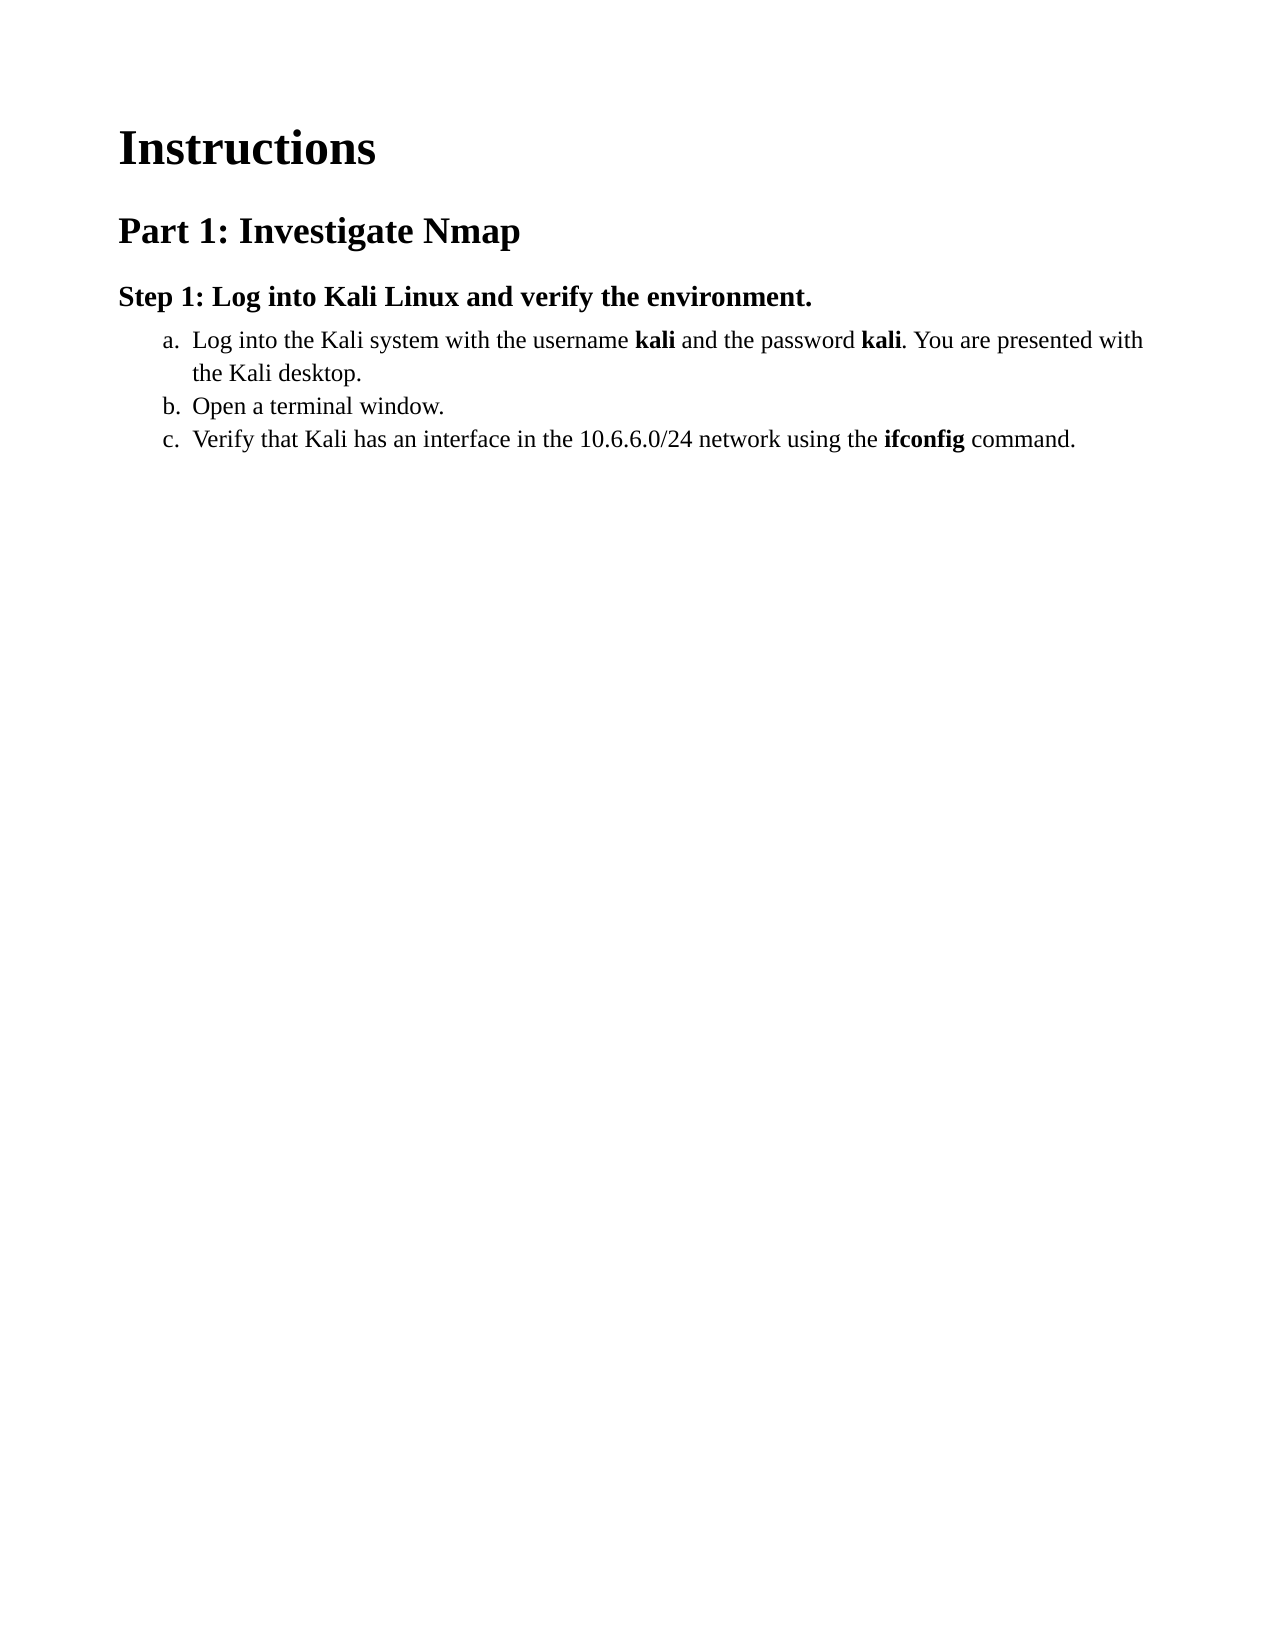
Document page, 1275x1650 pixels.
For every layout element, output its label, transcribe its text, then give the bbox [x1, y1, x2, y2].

subtitle Part 1: Investigate Nmap [118, 209, 1157, 252]
list Verify that Kali has an interface in the 10.6.6.0/24 network using the ifconfig command. [162, 424, 1157, 453]
list Log into the Kali system with the username kali and the password kali. You are presented with the Kali desktop. [162, 325, 1157, 387]
list Open a terminal window. [162, 391, 1157, 420]
subtitle Step 1: Log into Kali Linux and verify the environment. [118, 279, 1157, 313]
subtitle Instructions [118, 118, 1157, 176]
